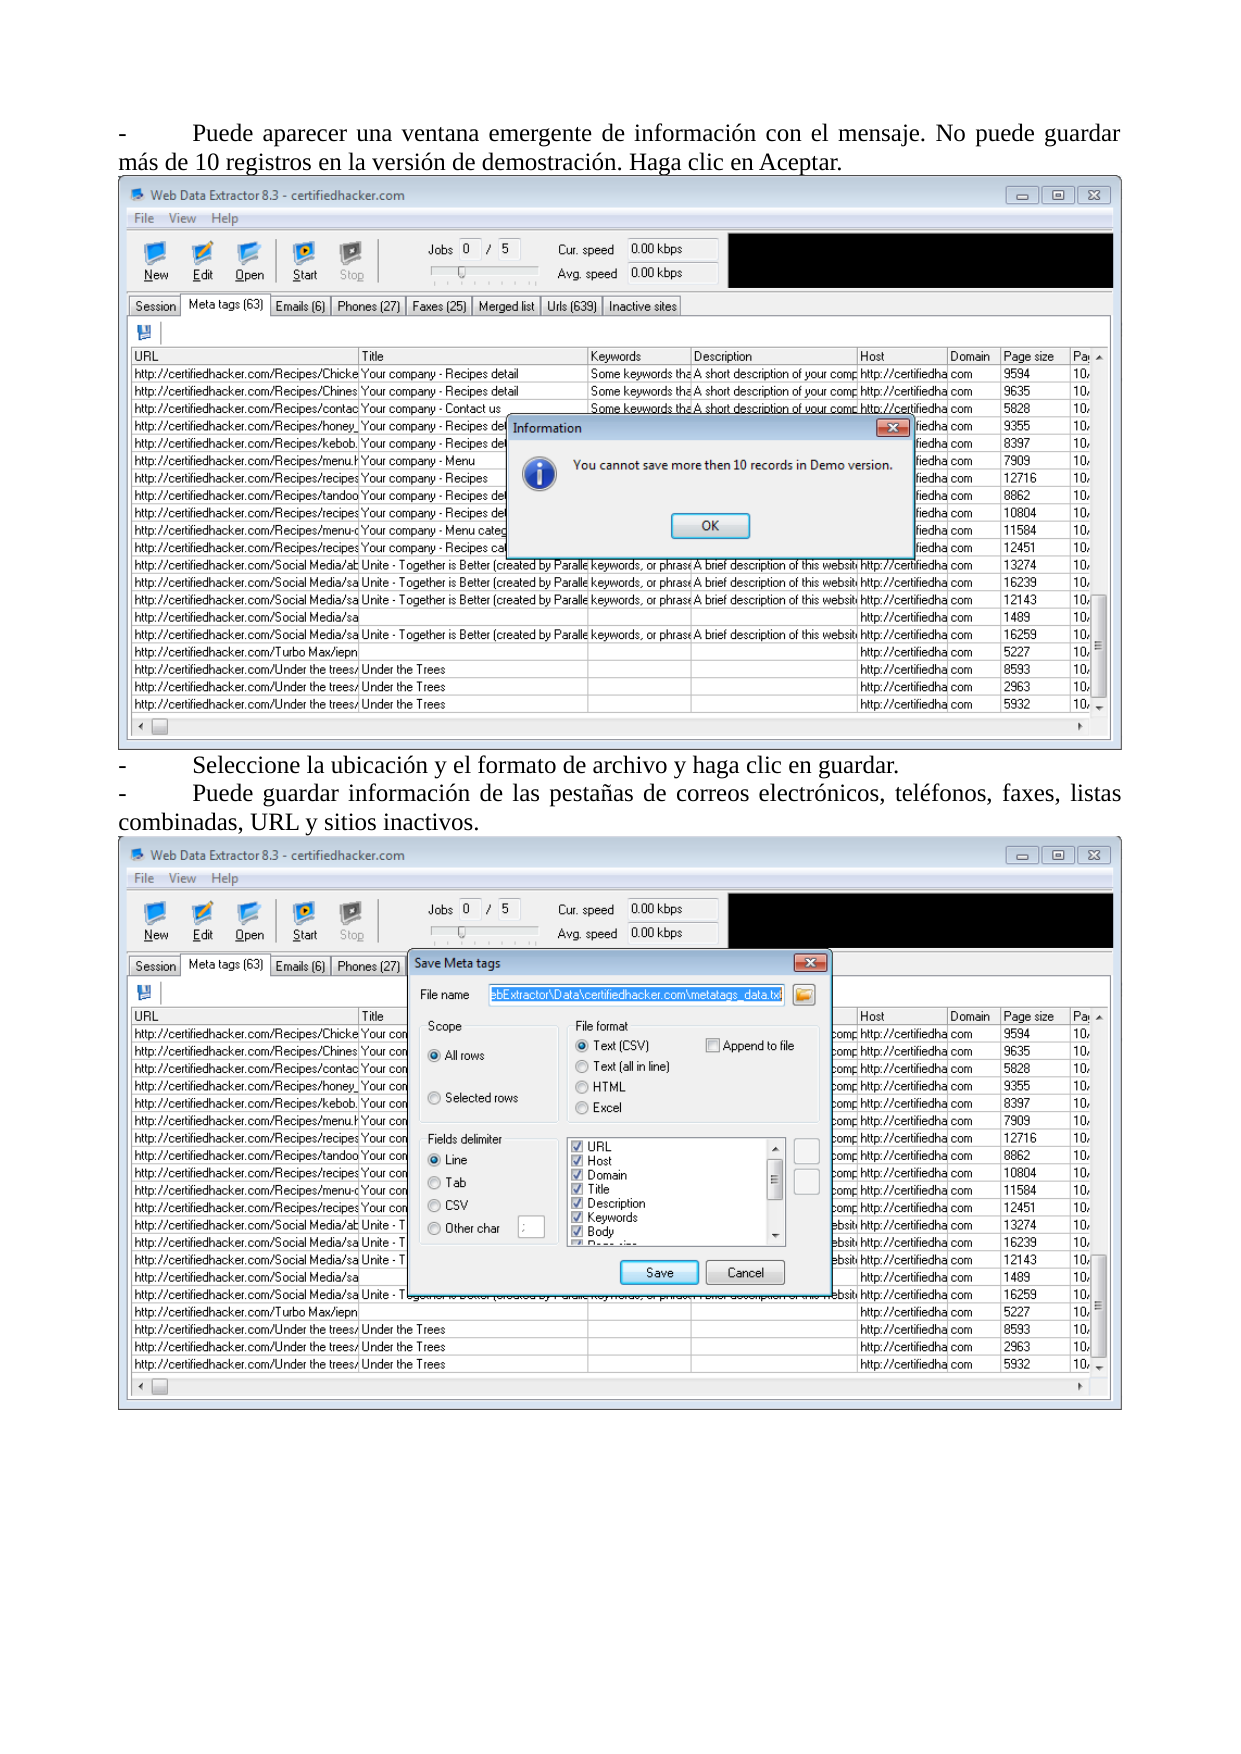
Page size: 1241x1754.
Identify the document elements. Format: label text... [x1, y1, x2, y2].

picture [118, 175, 1123, 750]
text - Puede guardar información de las pestañas de correos electrónicos, teléfonos, faxes, listas combinadas, URL y sitios inactivos. [118, 778, 1122, 836]
text - Puede aparecer una ventana emergente de información con el mensaje. No puede guardar más de 10 registros en la versión de demostración. Haga clic en Aceptar. [118, 118, 1122, 175]
picture [118, 836, 1123, 1410]
text - Seleccione la ubicación y el formato de archivo y haga clic en guardar. [118, 750, 1122, 778]
